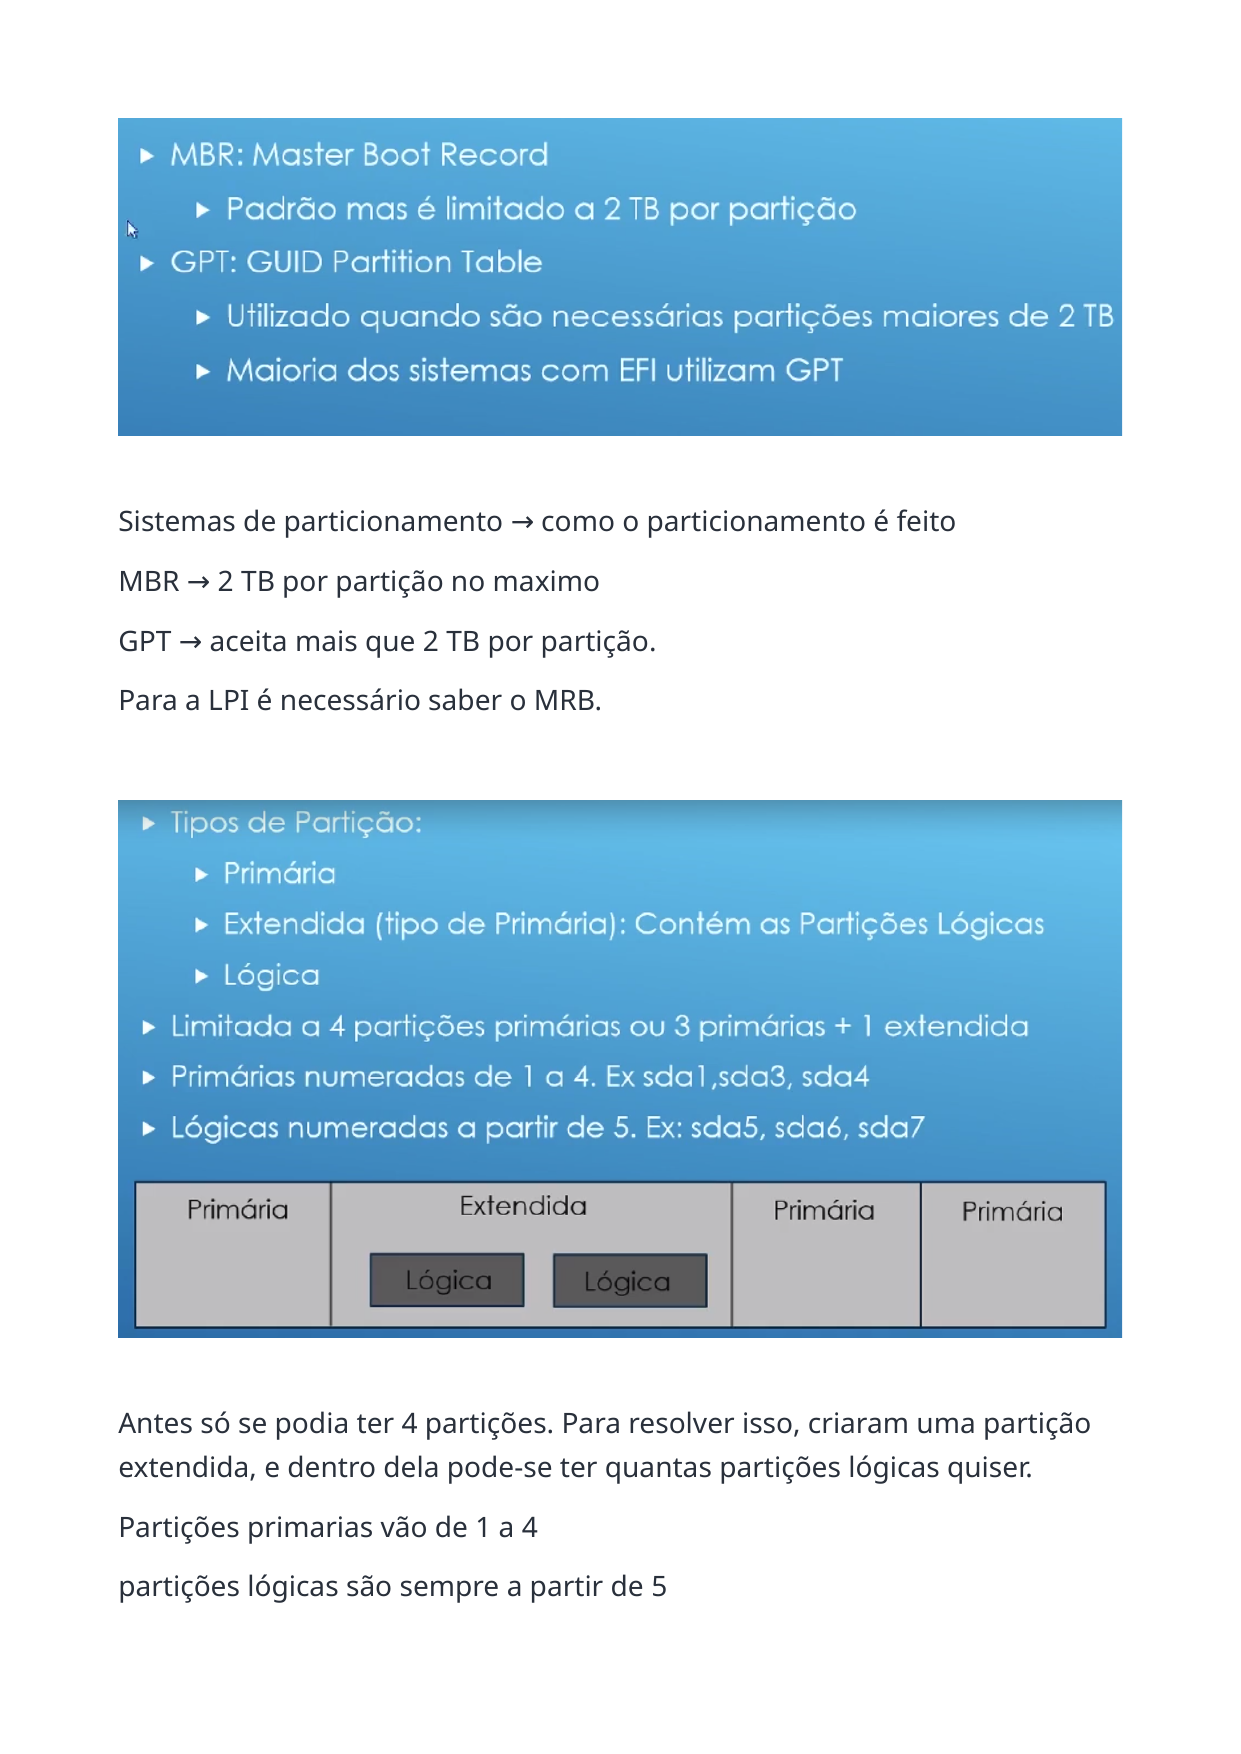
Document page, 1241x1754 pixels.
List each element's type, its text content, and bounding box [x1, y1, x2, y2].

text Para a LPI é necessário saber o MRB. [118, 681, 1122, 719]
picture [118, 118, 1123, 436]
text partições lógicas são sempre a partir de 5 [118, 1567, 1122, 1605]
text GPT → aceita mais que 2 TB por partição. [118, 621, 1122, 659]
text Antes só se podia ter 4 partições. Para resolver isso, criaram uma partição extendida, e dentro dela pode-se ter quantas partições lógicas quiser. [118, 1403, 1122, 1486]
text Sistemas de particionamento → como o particionamento é feito [118, 501, 1122, 540]
picture [118, 800, 1123, 1338]
text Partições primarias vão de 1 a 4 [118, 1507, 1122, 1545]
text MBR → 2 TB por partição no maximo [118, 561, 1122, 599]
